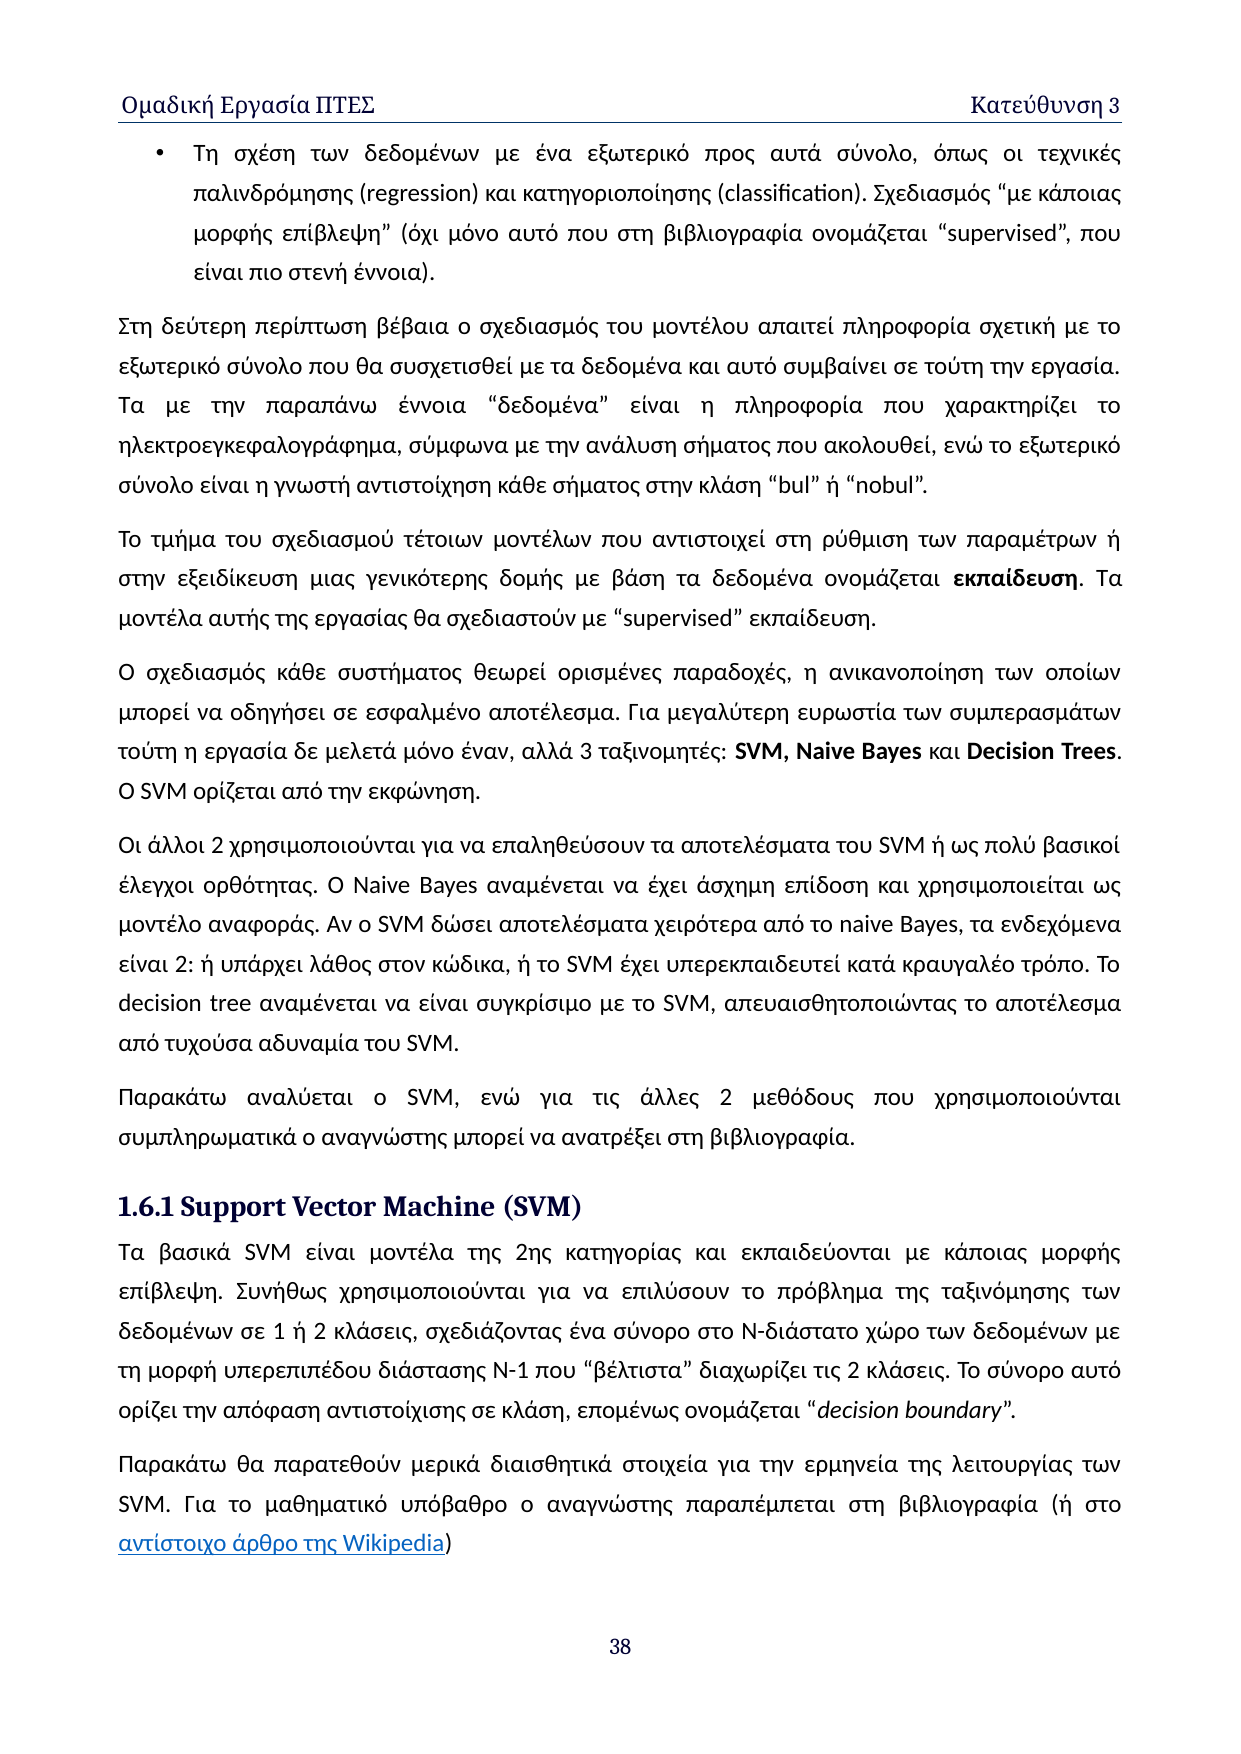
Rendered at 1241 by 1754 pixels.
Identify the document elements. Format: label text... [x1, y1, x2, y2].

text Ο σχεδιασμός κάθε συστήματος θεωρεί ορισμένες παραδοχές, η ανικανοποίηση των οποίων μπορεί να οδηγήσει σε εσφαλμένο αποτέλεσμα. Για μεγαλύτερη ευρωστία των συμπερασμάτων τούτη η εργασία δε μελετά μόνο έναν, αλλά 3 ταξινομητές: SVM, Naive Bayes και Decision Trees. Ο SVM ορίζεται από την εκφώνηση. [118, 656, 1122, 806]
text Παρακάτω θα παρατεθούν μερικά διαισθητικά στοιχεία για την ερμηνεία της λειτουργίας των SVM. Για το μαθηματικό υπόβαθρο ο αναγνώστης παραπέμπεται στη βιβλιογραφία (ή στο αντίστοιχο άρθρο της Wikipedia) [118, 1448, 1122, 1558]
text Το τμήμα του σχεδιασμού τέτοιων μοντέλων που αντιστοιχεί στη ρύθμιση των παραμέτρων ή στην εξειδίκευση μιας γενικότερης δομής με βάση τα δεδομένα ονομάζεται εκπαίδευση. Τα μοντέλα αυτής της εργασίας θα σχεδιαστούν με “supervised” εκπαίδευση. [118, 523, 1122, 633]
list Τη σχέση των δεδομένων με ένα εξωτερικό προς αυτά σύνολο, όπως οι τεχνικές παλινδρόμησης (regression) και κατηγοριοποίησης (classification). Σχεδιασμός “με κάποιας μορφής επίβλεψη” (όχι μόνο αυτό που στη βιβλιογραφία ονομάζεται “supervised”, που είναι πιο στενή έννοια). [156, 137, 1122, 287]
text Στη δεύτερη περίπτωση βέβαια ο σχεδιασμός του μοντέλου απαιτεί πληροφορία σχετική με το εξωτερικό σύνολο που θα συσχετισθεί με τα δεδομένα και αυτό συμβαίνει σε τούτη την εργασία. Τα με την παραπάνω έννοια “δεδομένα” είναι η πληροφορία που χαρακτηρίζει το ηλεκτροεγκεφαλογράφημα, σύμφωνα με την ανάλυση σήματος που ακολουθεί, ενώ το εξωτερικό σύνολο είναι η γνωστή αντιστοίχηση κάθε σήματος στην κλάση “bul” ή “nobul”. [118, 310, 1122, 499]
text Τα βασικά SVM είναι μοντέλα της 2ης κατηγορίας και εκπαιδεύονται με κάποιας μορφής επίβλεψη. Συνήθως χρησιμοποιούνται για να επιλύσουν το πρόβλημα της ταξινόμησης των δεδομένων σε 1 ή 2 κλάσεις, σχεδιάζοντας ένα σύνορο στο N-διάστατο χώρο των δεδομένων με τη μορφή υπερεπιπέδου διάστασης N-1 που “βέλτιστα” διαχωρίζει τις 2 κλάσεις. Το σύνορο αυτό ορίζει την απόφαση αντιστοίχισης σε κλάση, επομένως ονομάζεται “decision boundary”. [118, 1236, 1122, 1425]
subtitle Support Vector Machine (SVM) [118, 1189, 1122, 1223]
text Παρακάτω αναλύεται ο SVM, ενώ για τις άλλες 2 μεθόδους που χρησιμοποιούνται συμπληρωματικά ο αναγνώστης μπορεί να ανατρέξει στη βιβλιογραφία. [118, 1081, 1122, 1151]
text Οι άλλοι 2 χρησιμοποιούνται για να επαληθεύσουν τα αποτελέσματα του SVM ή ως πολύ βασικοί έλεγχοι ορθότητας. Ο Naive Bayes αναμένεται να έχει άσχημη επίδοση και χρησιμοποιείται ως μοντέλο αναφοράς. Αν ο SVM δώσει αποτελέσματα χειρότερα από το naive Bayes, τα ενδεχόμενα είναι 2: ή υπάρχει λάθος στον κώδικα, ή το SVM έχει υπερεκπαιδευτεί κατά κραυγαλέο τρόπο. Το decision tree αναμένεται να είναι συγκρίσιμο με το SVM, απευαισθητοποιώντας το αποτέλεσμα από τυχούσα αδυναμία του SVM. [118, 829, 1122, 1058]
